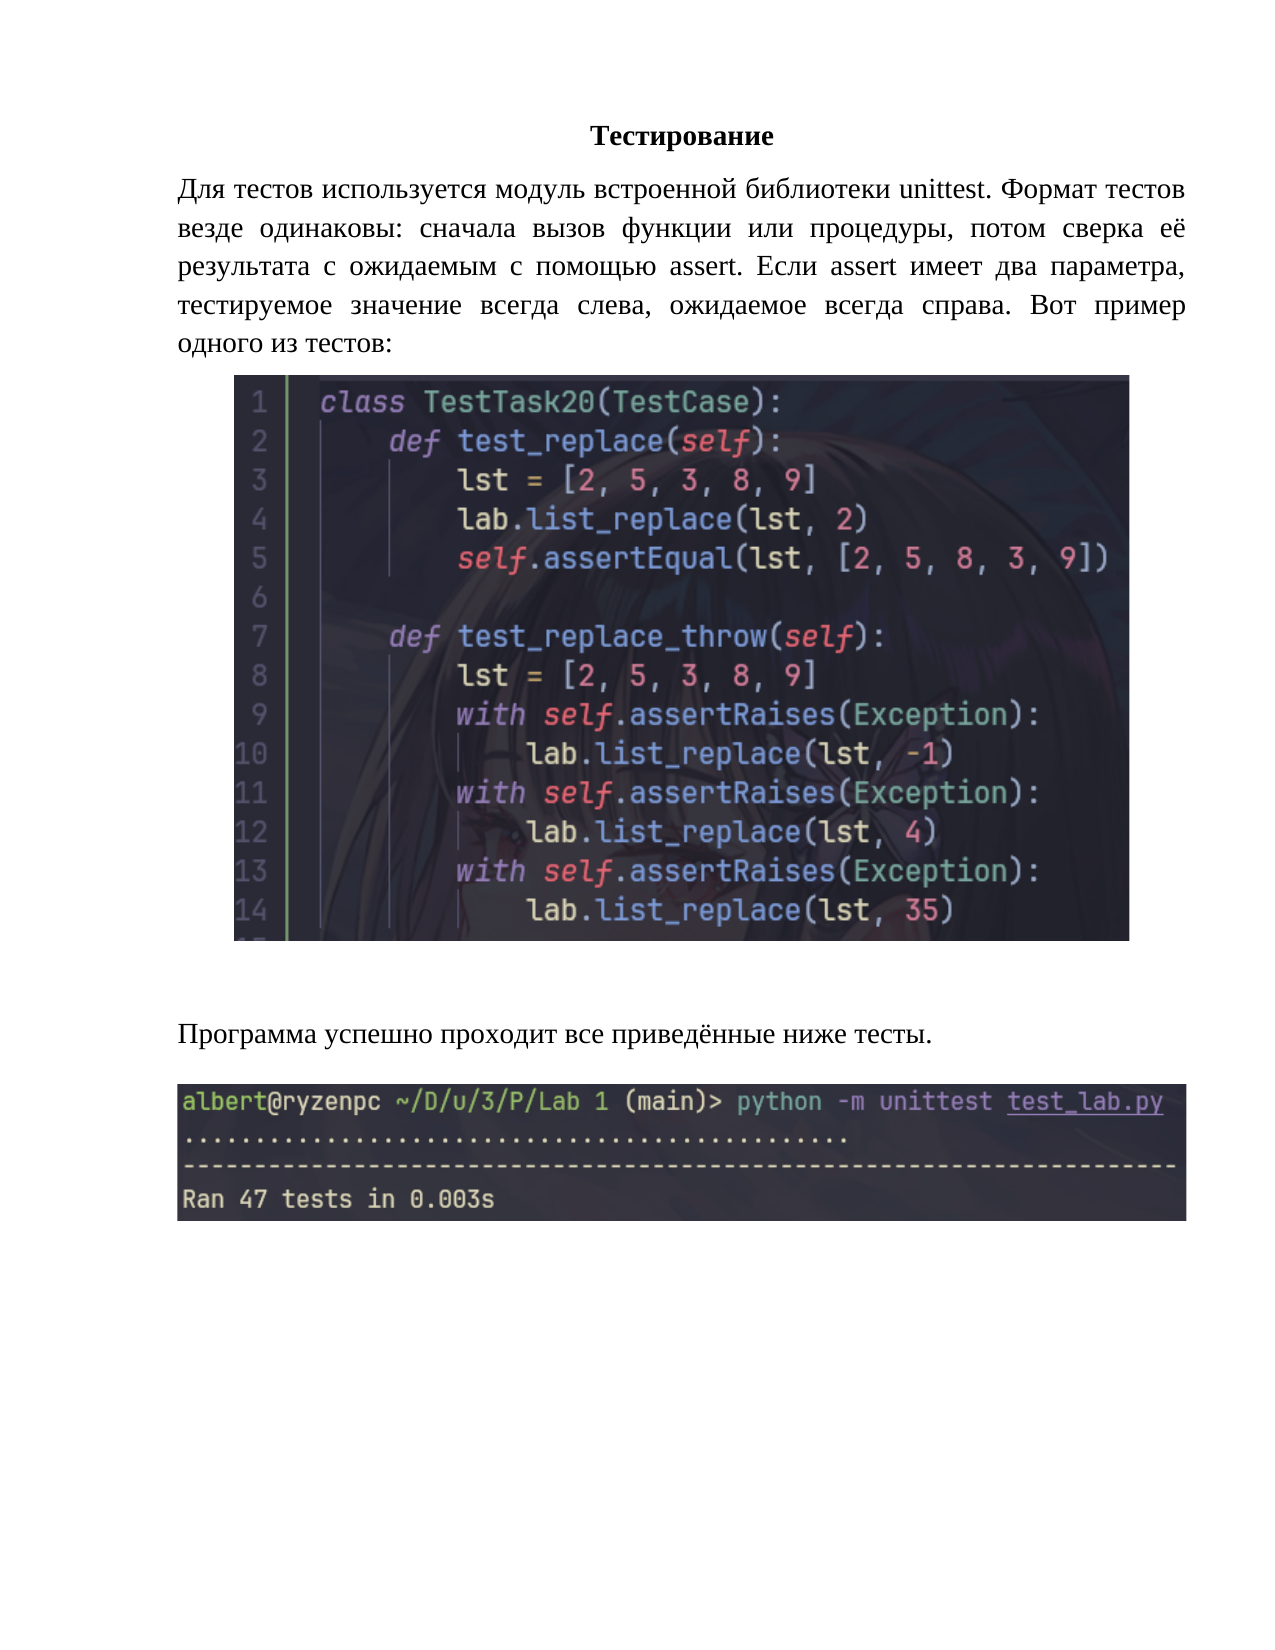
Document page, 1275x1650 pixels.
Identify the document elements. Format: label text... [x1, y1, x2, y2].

text Тестирование [177, 118, 1186, 152]
text Программа успешно проходит все приведённые ниже тесты. [177, 1016, 1186, 1049]
picture [234, 375, 1130, 941]
picture [177, 1084, 1187, 1221]
text Для тестов используется модуль встроенной библиотеки unittest. Формат тестов везде одинаковы: сначала вызов функции или процедуры, потом сверка её результата с ожидаемым с помощью assert. Если assert имеет два параметра, тестируемое значение всегда слева, ожидаемое всегда справа. Вот пример одного из тестов: [177, 171, 1186, 359]
